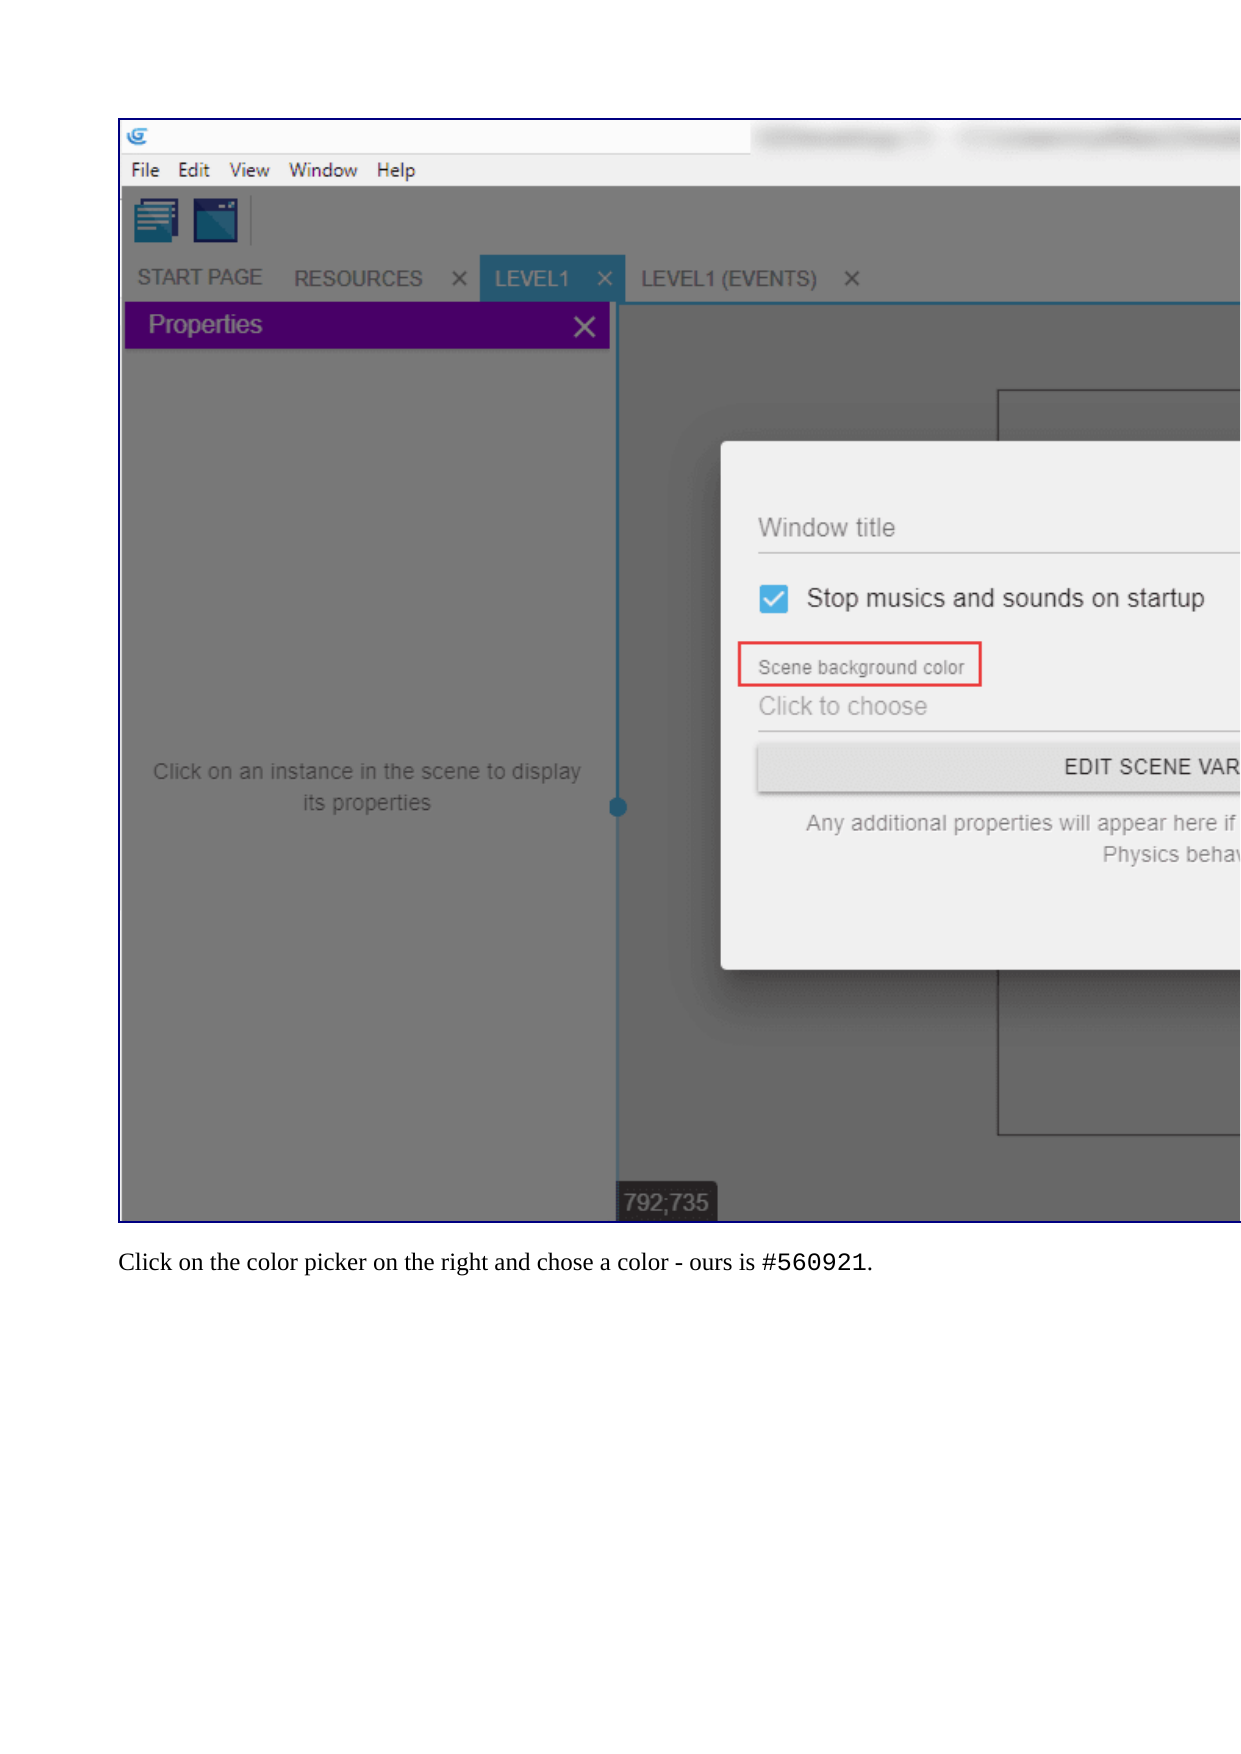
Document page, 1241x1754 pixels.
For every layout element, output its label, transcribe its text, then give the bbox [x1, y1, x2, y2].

text Click on the color picker on the right and chose a color - ours is #560921. [118, 1247, 1122, 1278]
picture [120, 120, 1241, 1221]
